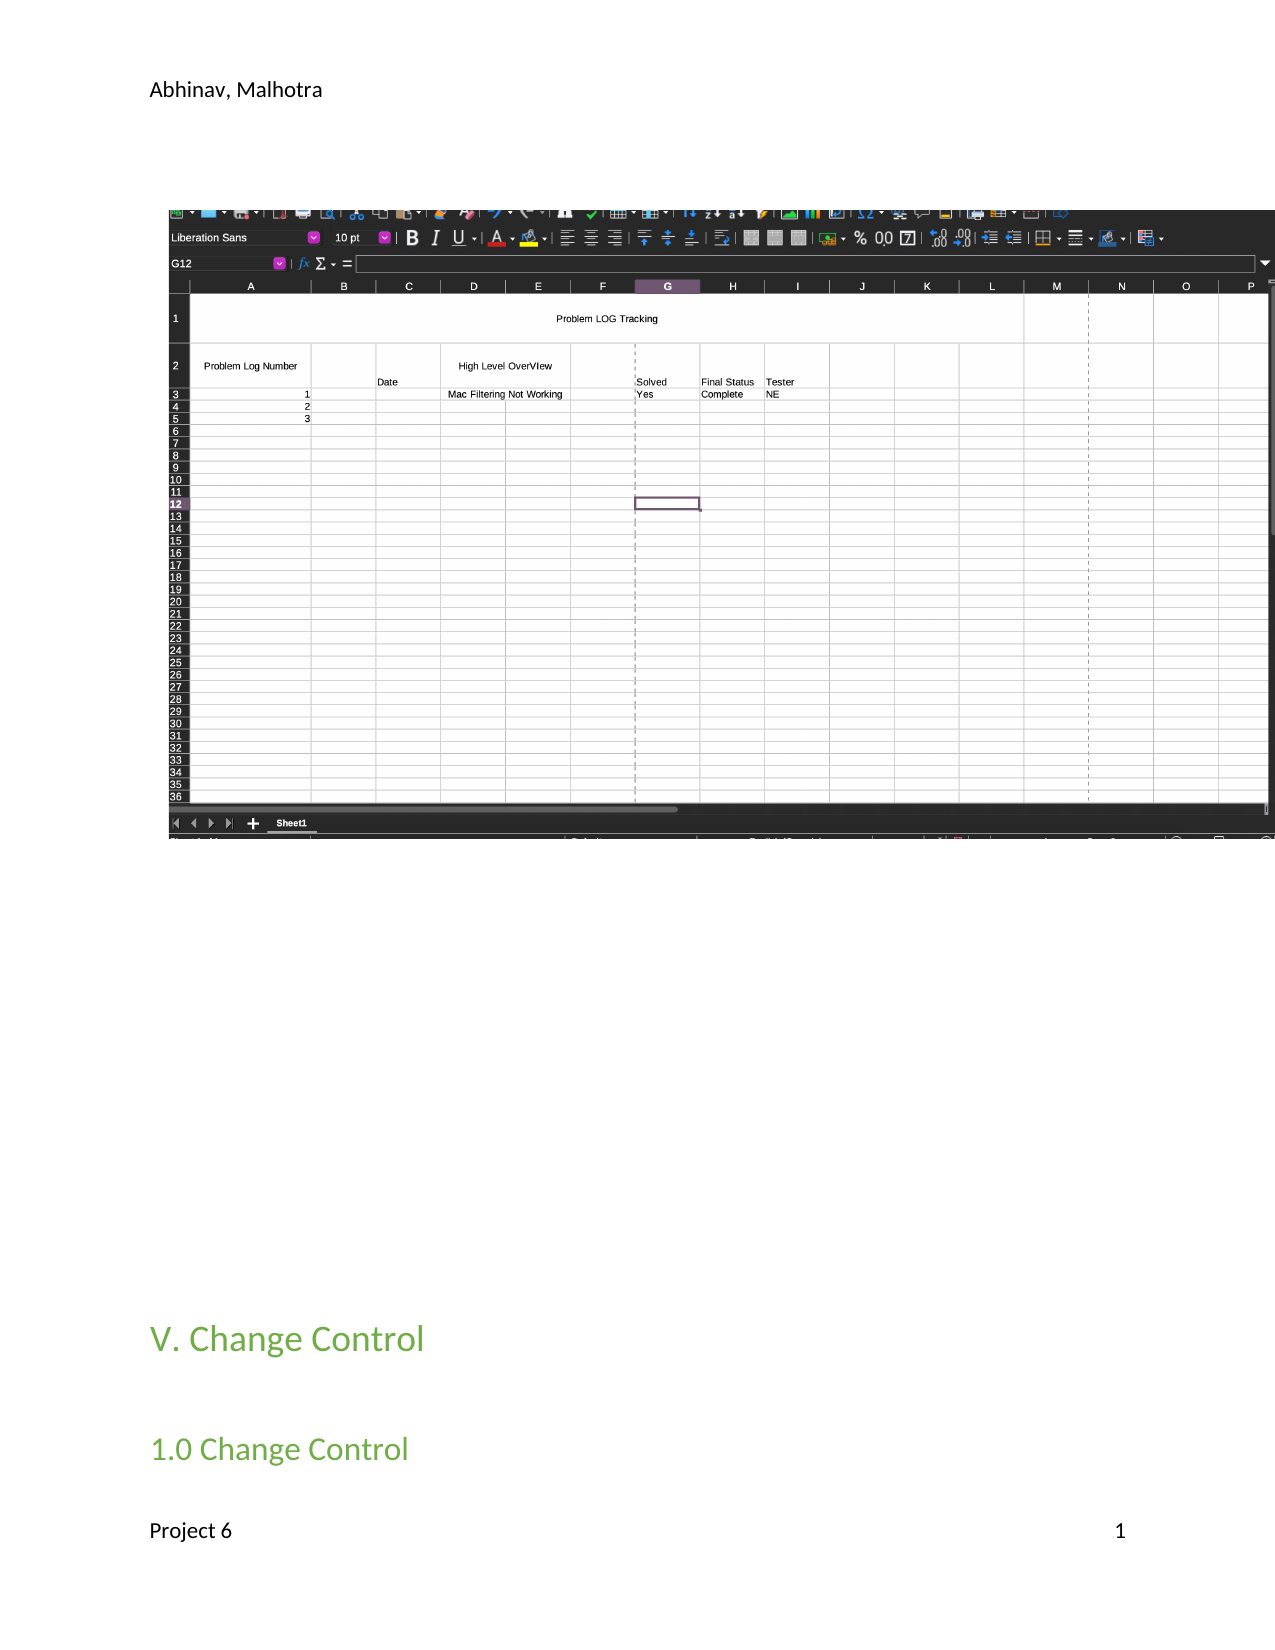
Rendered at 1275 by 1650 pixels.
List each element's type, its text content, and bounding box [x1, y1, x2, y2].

picture [168, 210, 1275, 839]
text 1.0 Change Control [150, 1428, 1125, 1469]
text V. Change Control [150, 1315, 1125, 1361]
